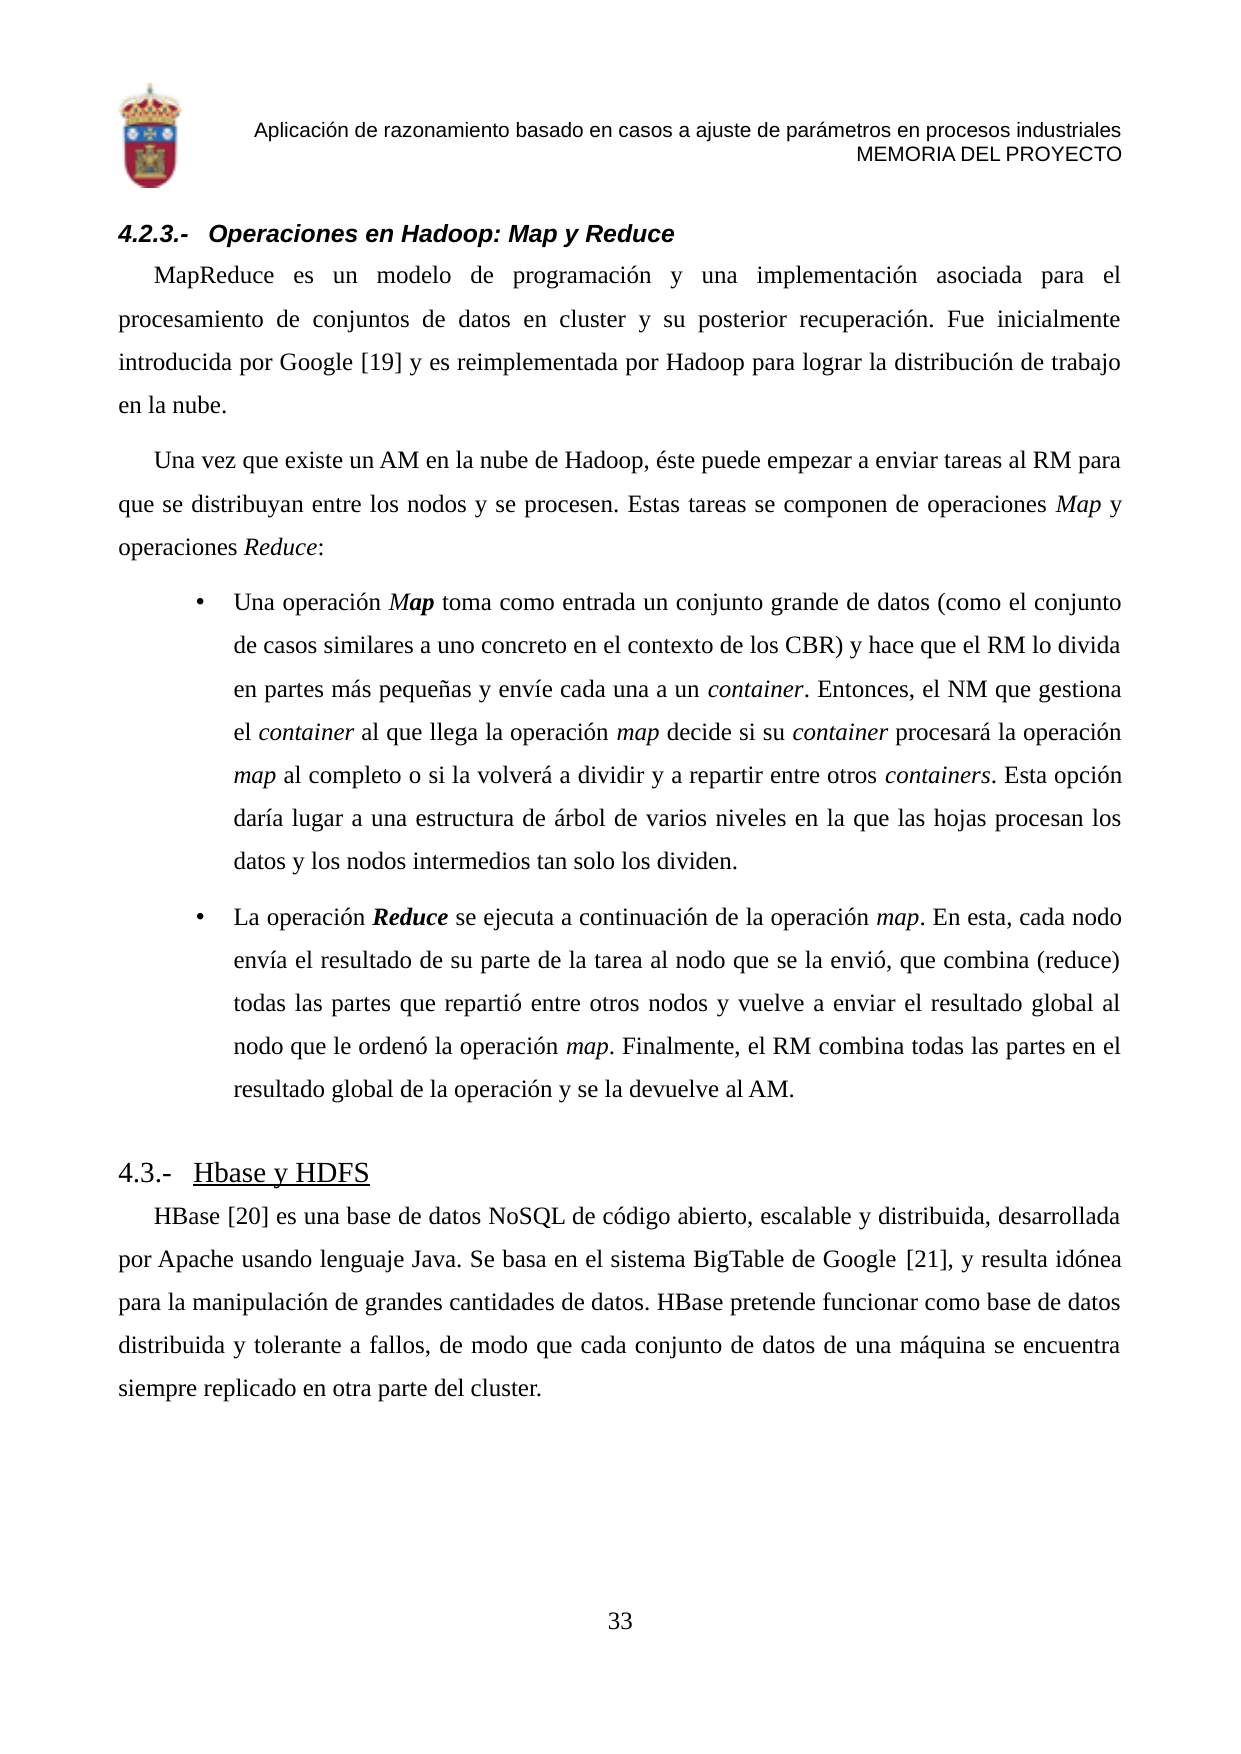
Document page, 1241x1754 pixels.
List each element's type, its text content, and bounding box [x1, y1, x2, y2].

text Una vez que existe un AM en la nube de Hadoop, éste puede empezar a enviar tareas al RM para que se distribuyan entre los nodos y se procesen. Estas tareas se componen de operaciones Map y operaciones Reduce: [118, 446, 1122, 561]
text MapReduce es un modelo de programación y una implementación asociada para el procesamiento de conjuntos de datos en cluster y su posterior recuperación. Fue inicialmente introducida por Google [19] y es reimplementada por Hadoop para lograr la distribución de trabajo en la nube. [118, 261, 1122, 419]
list Una operación Map toma como entrada un conjunto grande de datos (como el conjunto de casos similares a uno concreto en el contexto de los CBR) y hace que el RM lo divida en partes más pequeñas y envíe cada una a un container. Entonces, el NM que gestiona el container al que llega la operación map decide si su container procesará la operación map al completo o si la volverá a dividir y a repartir entre otros containers. Esta opción daría lugar a una estructura de árbol de varios niveles en la que las hojas procesan los datos y los nodos intermedios tan solo los dividen. [196, 587, 1122, 875]
text HBase [20] es una base de datos NoSQL de código abierto, escalable y distribuida, desarrollada por Apache usando lenguaje Java. Se basa en el sistema BigTable de Google [21], y resulta idónea para la manipulación de grandes cantidades de datos. HBase pretende funcionar como base de datos distribuida y tolerante a fallos, de modo que cada conjunto de datos de una máquina se encuentra siempre replicado en otra parte del cluster. [118, 1201, 1122, 1402]
list La operación Reduce se ejecuta a continuación de la operación map. En esta, cada nodo envía el resultado de su parte de la tarea al nodo que se la envió, que combina (reduce) todas las partes que repartió entre otros nodos y vuelve a enviar el resultado global al nodo que le ordenó la operación map. Finalmente, el RM combina todas las partes en el resultado global de la operación y se la devuelve al AM. [196, 902, 1122, 1103]
subtitle Operaciones en Hadoop: Map y Reduce [118, 219, 1122, 248]
picture [117, 83, 184, 188]
subtitle Hbase y HDFS [118, 1155, 1122, 1188]
